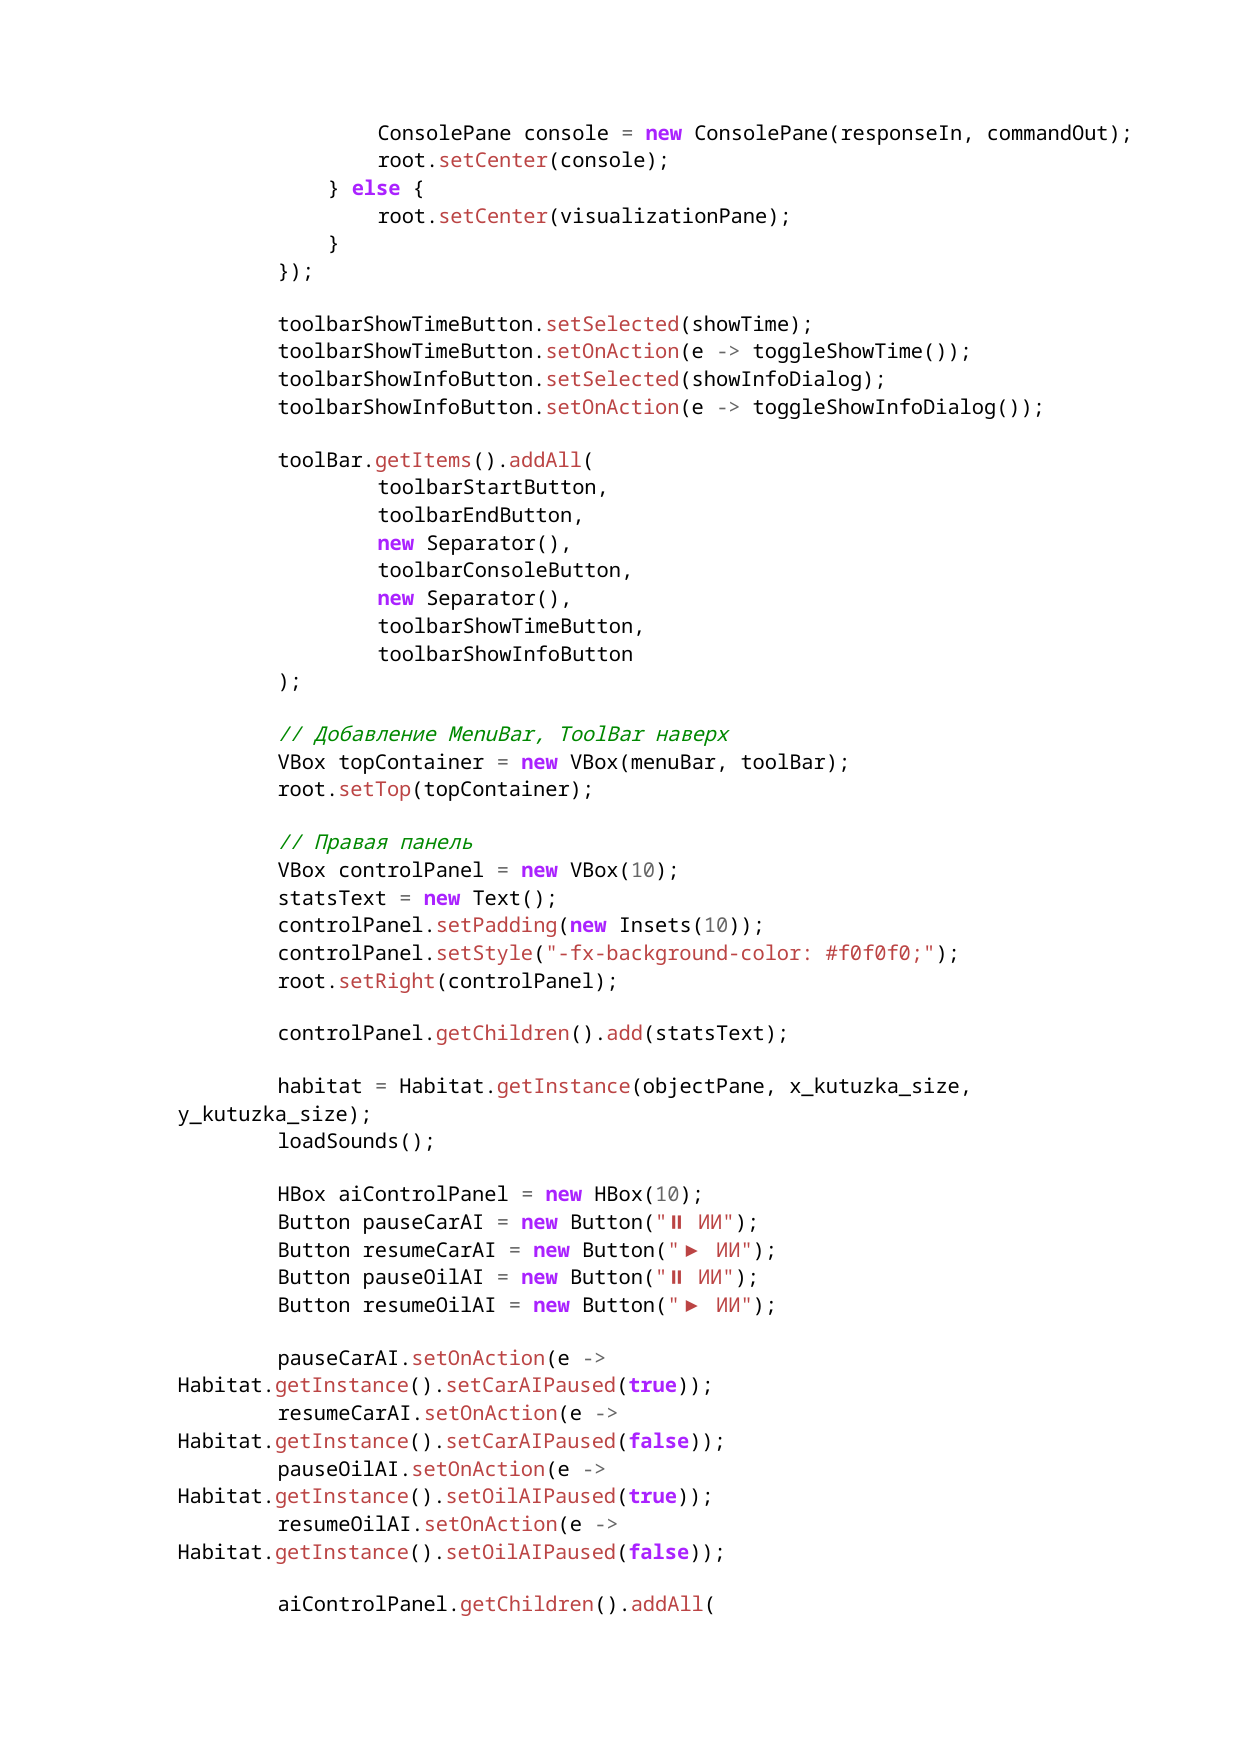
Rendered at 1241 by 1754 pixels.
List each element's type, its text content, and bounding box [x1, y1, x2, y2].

text controlPanel.setStyle("-fx-background-color: #f0f0f0;"); [177, 938, 1152, 966]
text new Separator(), [177, 584, 1152, 611]
text root.setTop(topContainer); [177, 775, 1152, 803]
text statsText = new Text(); [177, 883, 1152, 911]
text controlPanel.setPadding(new Insets(10)); [177, 911, 1152, 938]
text toolbarShowTimeButton.setSelected(showTime); [177, 309, 1152, 337]
text Button pauseOilAI = new Button("⏸ ИИ"); [177, 1263, 1152, 1291]
text }); [177, 257, 1152, 284]
text toolbarShowInfoButton [177, 639, 1152, 667]
text } [177, 229, 1152, 257]
text Button resumeOilAI = new Button("▶ ИИ"); [177, 1291, 1152, 1318]
text Button pauseCarAI = new Button("⏸ ИИ"); [177, 1207, 1152, 1235]
text new Separator(), [177, 528, 1152, 556]
text // Добавление MenuBar, ToolBar наверх [177, 719, 1152, 747]
text aiControlPanel.getChildren().addAll( [177, 1590, 1152, 1618]
text root.setCenter(console); [177, 146, 1152, 173]
text resumeOilAI.setOnAction(e -> Habitat.getInstance().setOilAIPaused(false)); [177, 1509, 1152, 1565]
text Button resumeCarAI = new Button("▶ ИИ"); [177, 1235, 1152, 1263]
text controlPanel.getChildren().add(statsText); [177, 1019, 1152, 1047]
text toolBar.getItems().addAll( [177, 445, 1152, 473]
text toolbarShowInfoButton.setOnAction(e -> toggleShowInfoDialog()); [177, 392, 1152, 420]
text resumeCarAI.setOnAction(e -> Habitat.getInstance().setCarAIPaused(false)); [177, 1399, 1152, 1454]
text VBox topContainer = new VBox(menuBar, toolBar); [177, 747, 1152, 775]
text pauseCarAI.setOnAction(e -> Habitat.getInstance().setCarAIPaused(true)); [177, 1343, 1152, 1399]
text toolbarConsoleButton, [177, 556, 1152, 584]
text toolbarShowTimeButton.setOnAction(e -> toggleShowTime()); [177, 337, 1152, 365]
text toolbarEndButton, [177, 501, 1152, 528]
text // Правая панель [177, 828, 1152, 855]
text } else { [177, 173, 1152, 201]
text loadSounds(); [177, 1127, 1152, 1155]
text root.setRight(controlPanel); [177, 966, 1152, 994]
text toolbarStartButton, [177, 473, 1152, 501]
text toolbarShowTimeButton, [177, 611, 1152, 639]
text HBox aiControlPanel = new HBox(10); [177, 1180, 1152, 1207]
text pauseOilAI.setOnAction(e -> Habitat.getInstance().setOilAIPaused(true)); [177, 1454, 1152, 1509]
text habitat = Habitat.getInstance(objectPane, x_kutuzka_size, y_kutuzka_size); [177, 1072, 1152, 1127]
text ); [177, 667, 1152, 694]
text ConsolePane console = new ConsolePane(responseIn, commandOut); [177, 118, 1152, 146]
text VBox controlPanel = new VBox(10); [177, 855, 1152, 883]
text toolbarShowInfoButton.setSelected(showInfoDialog); [177, 365, 1152, 392]
text root.setCenter(visualizationPane); [177, 201, 1152, 229]
